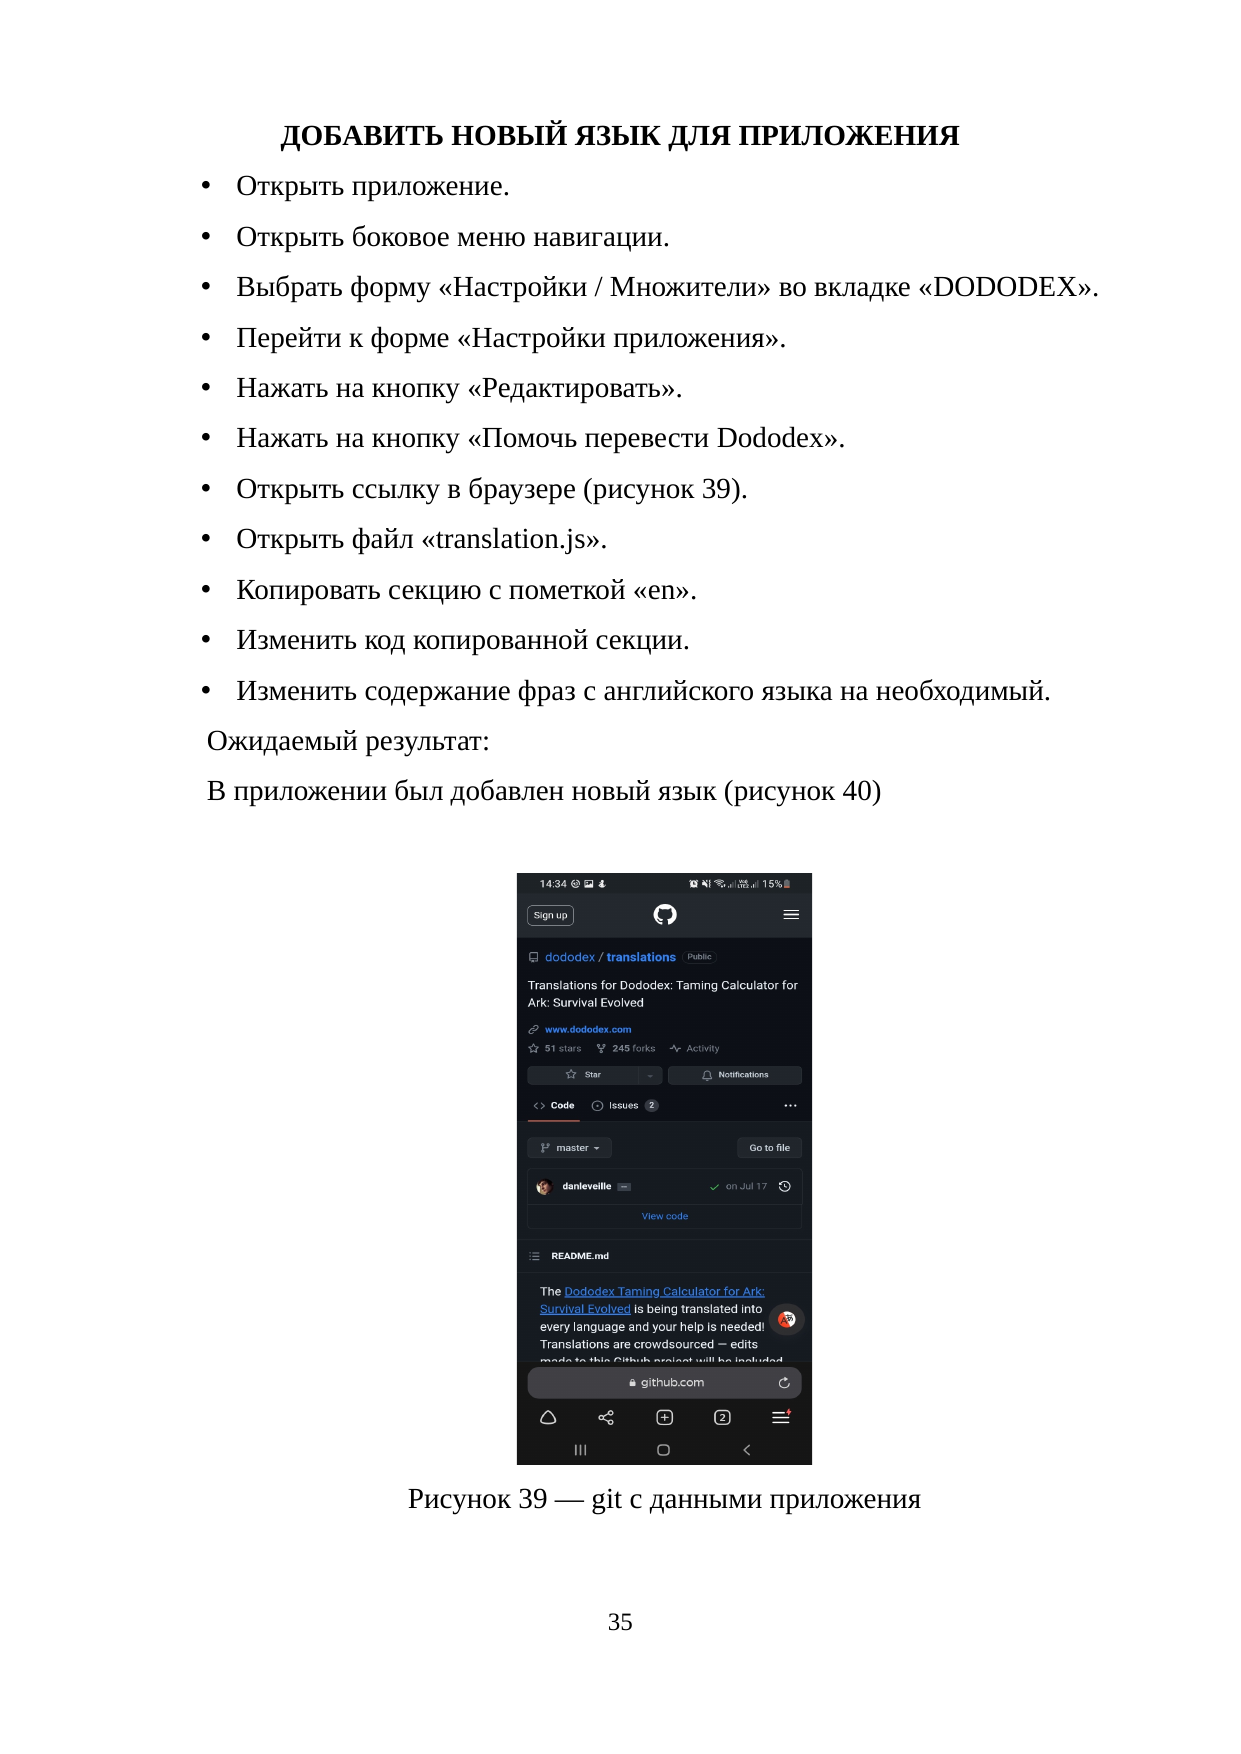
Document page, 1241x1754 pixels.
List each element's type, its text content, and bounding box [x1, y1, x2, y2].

picture [516, 873, 813, 1465]
list Открыть боковое меню навигации. [201, 219, 1122, 252]
list Нажать на кнопку «Редактировать». [201, 370, 1122, 404]
list ДОБАВИТЬ НОВЫЙ ЯЗЫК ДЛЯ ПРИЛОЖЕНИЯ [118, 118, 1122, 152]
list Открыть ссылку в браузере (рисунок 39). [201, 471, 1122, 504]
list В приложении был добавлен новый язык (рисунок 40) [118, 773, 1122, 807]
list Выбрать форму «Настройки / Множители» во вкладке «DODODEX». [201, 269, 1122, 303]
list Нажать на кнопку «Помочь перевести Dododex». [201, 421, 1122, 454]
list Открыть файл «translation.js». [201, 521, 1122, 555]
list Ожидаемый результат: [118, 723, 1122, 757]
list Рисунок 39 — git с данными приложения [118, 1481, 1122, 1515]
list Открыть приложение. [201, 168, 1122, 202]
list Изменить код копированной секции. [201, 622, 1122, 656]
list Копировать секцию с пометкой «en». [201, 572, 1122, 605]
list Перейти к форме «Настройки приложения». [201, 320, 1122, 353]
list Изменить содержание фраз с английского языка на необходимый. [201, 673, 1122, 706]
